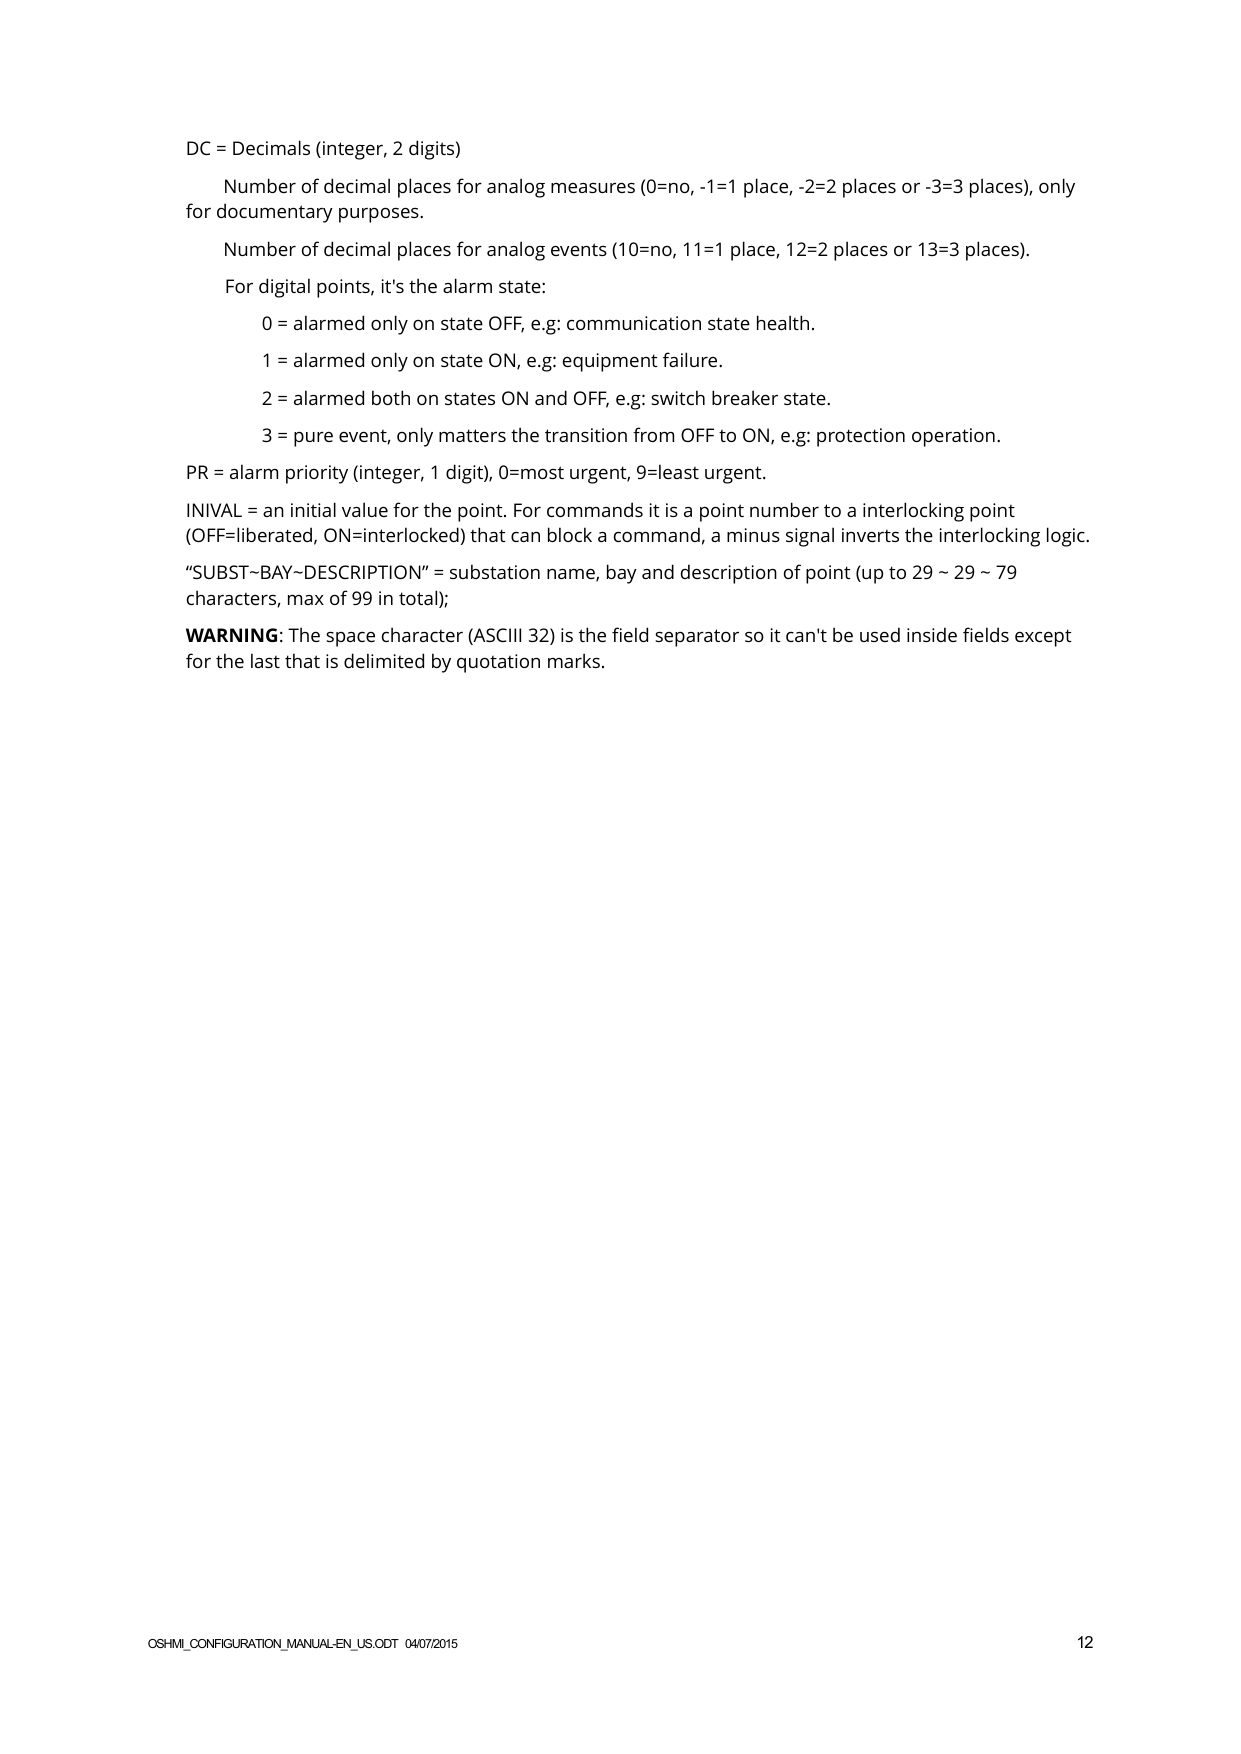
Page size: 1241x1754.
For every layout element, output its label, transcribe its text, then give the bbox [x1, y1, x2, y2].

text For digital points, it's the alarm state: [186, 273, 1093, 299]
text PR = alarm priority (integer, 1 digit), 0=most urgent, 9=least urgent. [186, 460, 1093, 485]
text 2 = alarmed both on states ON and OFF, e.g: switch breaker state. [223, 385, 1093, 411]
text 1 = alarmed only on state ON, e.g: equipment failure. [223, 348, 1093, 373]
text Number of decimal places for analog events (10=no, 11=1 place, 12=2 places or 13=3 places). [186, 236, 1093, 261]
text WARNING: The space character (ASCIII 32) is the field separator so it can't be used inside fields except for the last that is delimited by quotation marks. [186, 623, 1093, 674]
text “SUBST~BAY~DESCRIPTION” = substation name, bay and description of point (up to 29 ~ 29 ~ 79 characters, max of 99 in total); [186, 560, 1093, 611]
text INIVAL = an initial value for the point. For commands it is a point number to a interlocking point (OFF=liberated, ON=interlocked) that can block a command, a minus signal inverts the interlocking logic. [186, 497, 1093, 548]
text Number of decimal places for analog measures (0=no, -1=1 place, -2=2 places or -3=3 places), only for documentary purposes. [186, 173, 1093, 224]
text 0 = alarmed only on state OFF, e.g: communication state health. [223, 311, 1093, 336]
text 3 = pure event, only matters the transition from OFF to ON, e.g: protection operation. [223, 422, 1093, 448]
text DC = Decimals (integer, 2 digits) [186, 136, 1093, 161]
